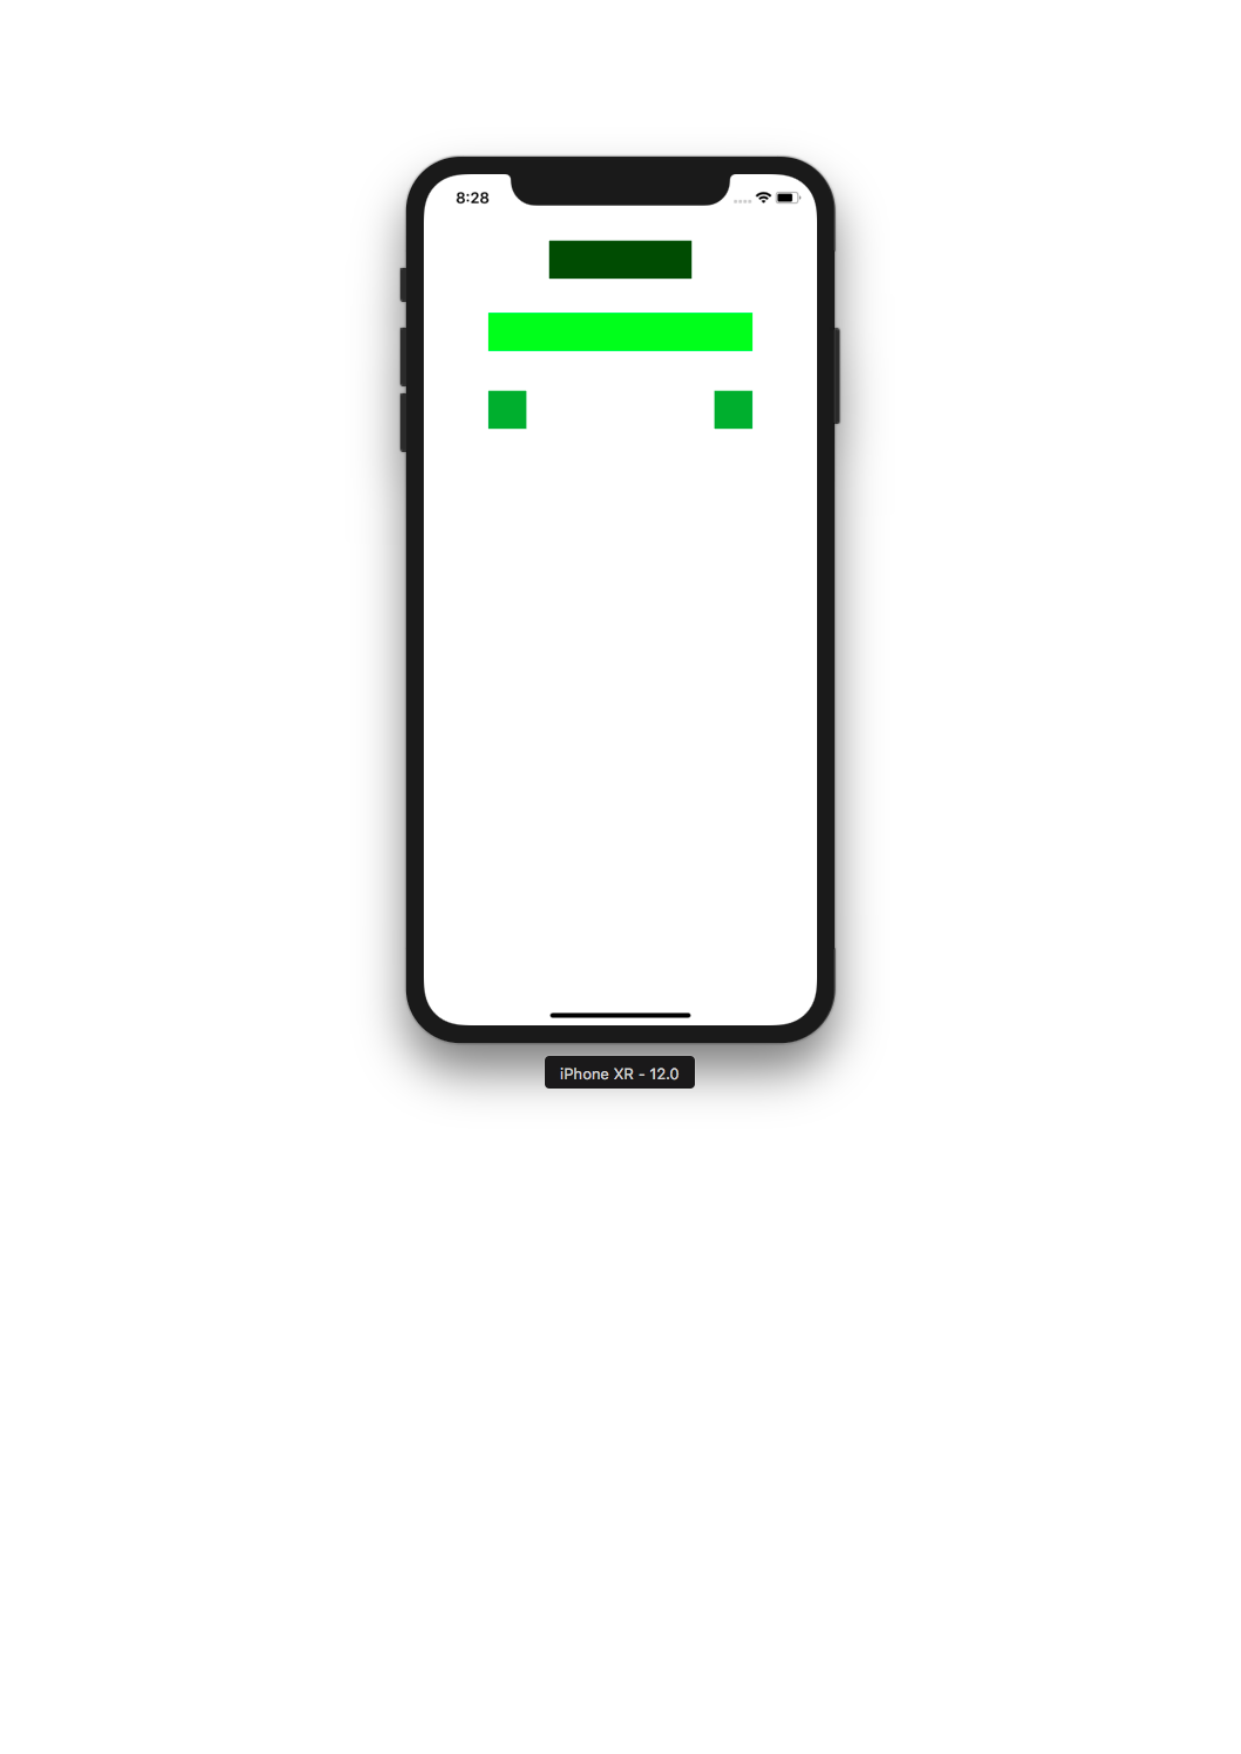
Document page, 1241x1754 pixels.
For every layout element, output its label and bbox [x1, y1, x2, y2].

picture [330, 118, 911, 1138]
